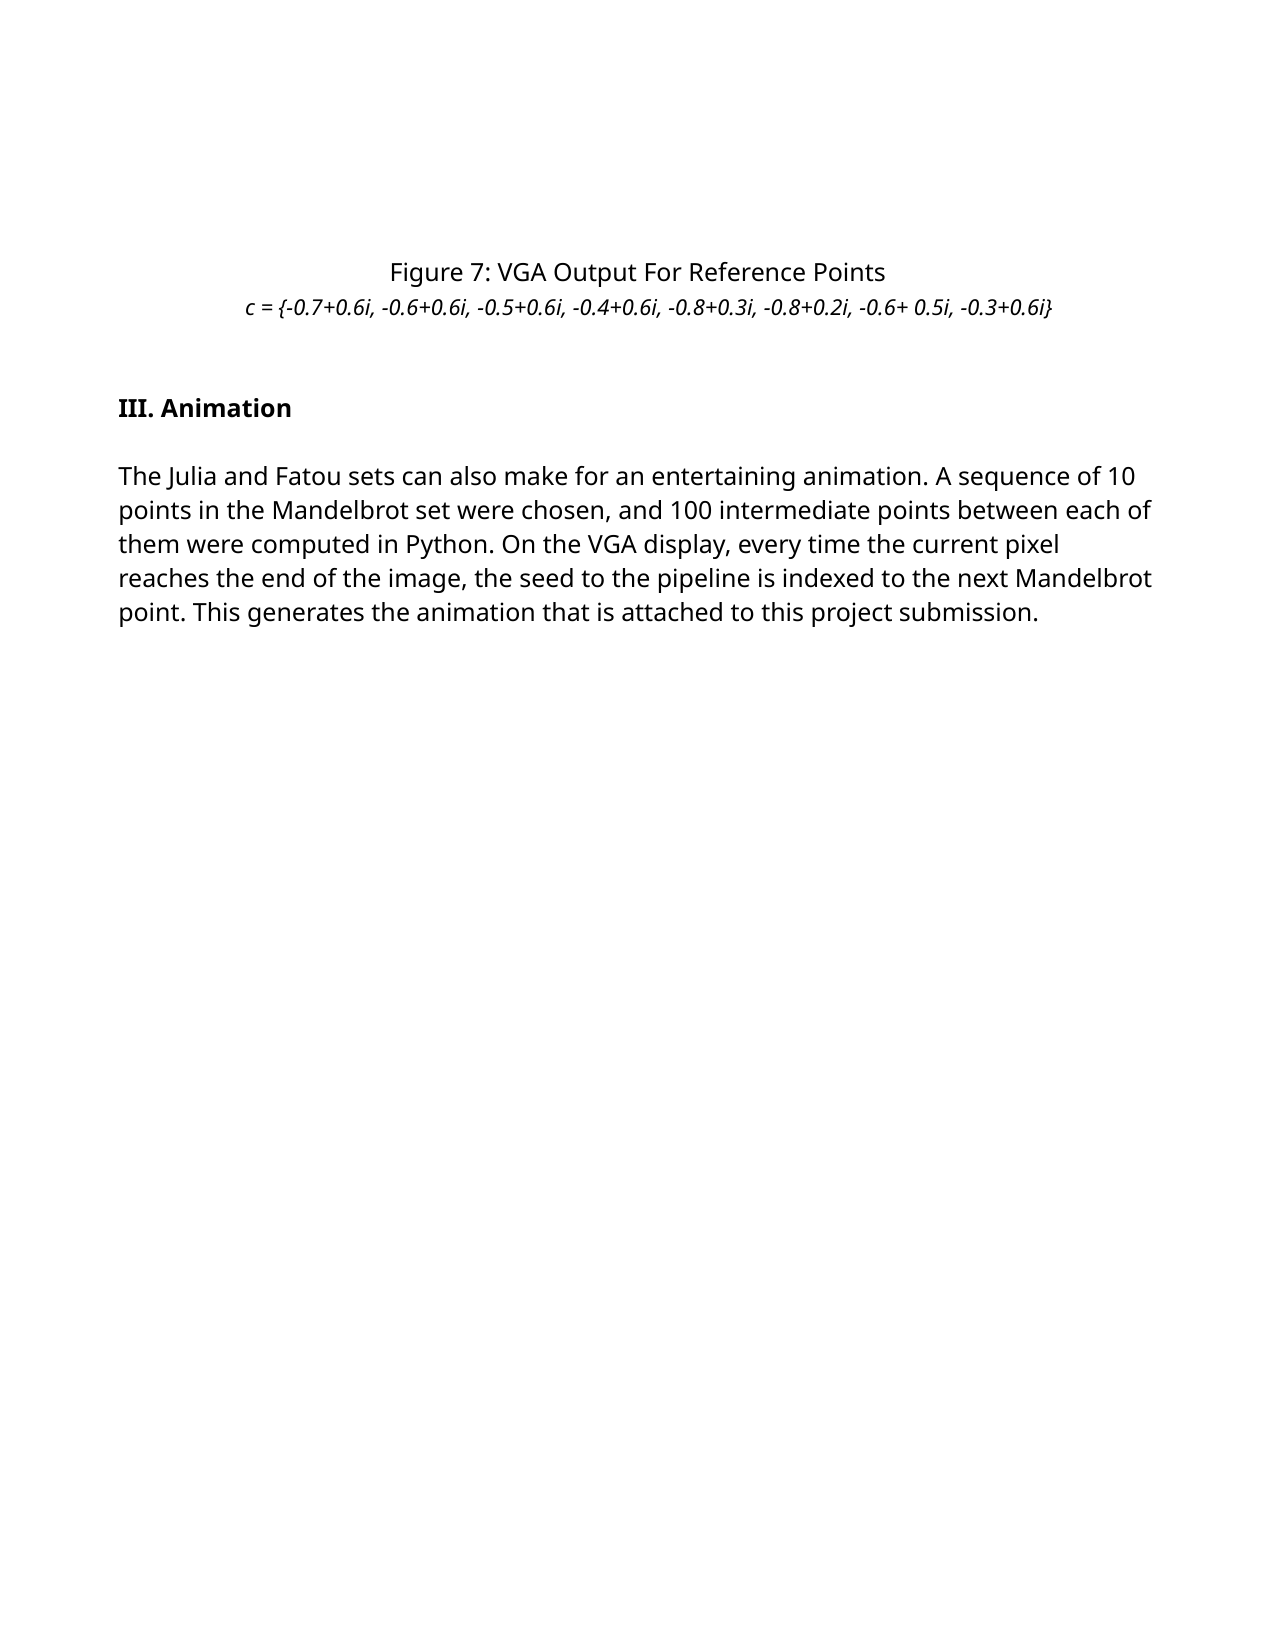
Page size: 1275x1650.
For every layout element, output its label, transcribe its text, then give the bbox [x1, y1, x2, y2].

text Figure 7: VGA Output For Reference Points [118, 254, 1157, 288]
text c = {-0.7+0.6i, -0.6+0.6i, -0.5+0.6i, -0.4+0.6i, -0.8+0.3i, -0.8+0.2i, -0.6+ 0.5i, -0.3+0.6i} [118, 288, 1157, 322]
text The Julia and Fatou sets can also make for an entertaining animation. A sequence of 10 points in the Mandelbrot set were chosen, and 100 intermediate points between each of them were computed in Python. On the VGA display, every time the current pixel reaches the end of the image, the seed to the pipeline is indexed to the next Mandelbrot point. This generates the animation that is attached to this project submission. [118, 459, 1157, 629]
text III. Animation [118, 391, 1157, 425]
